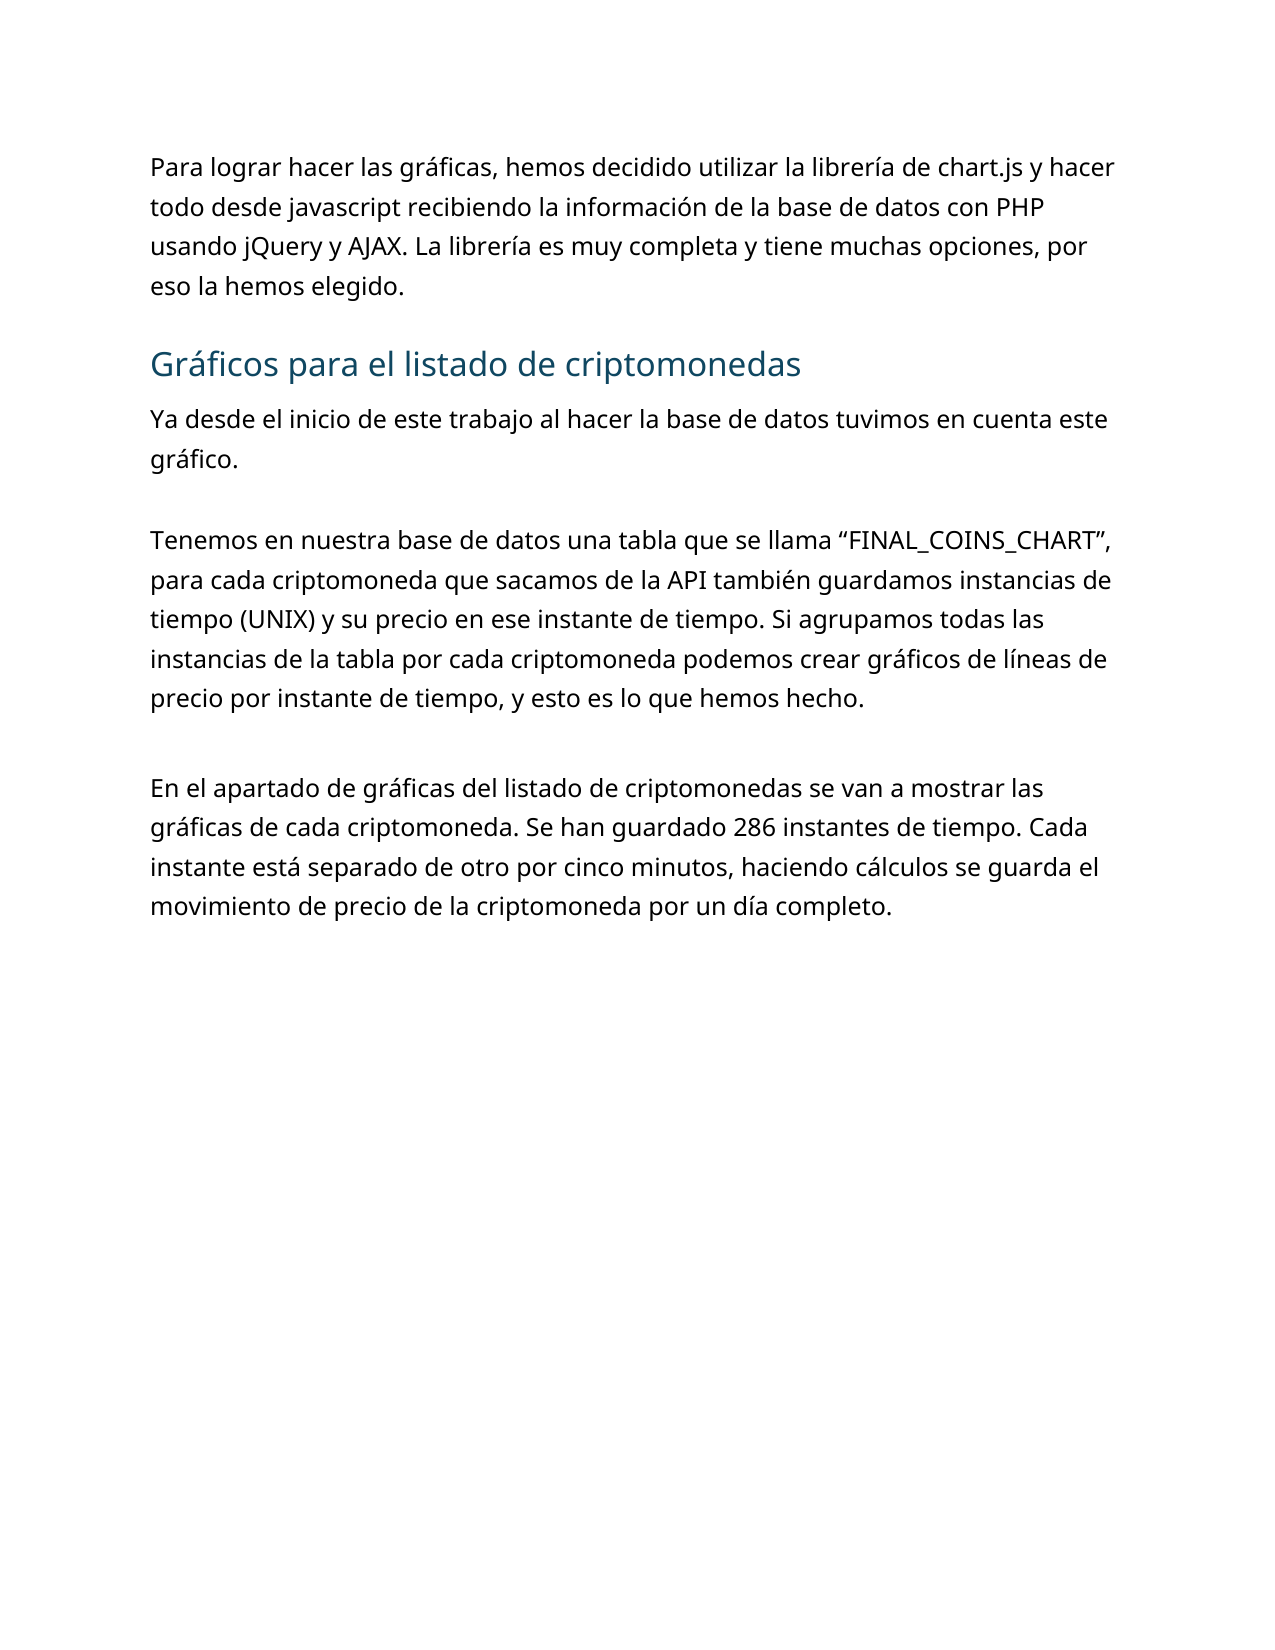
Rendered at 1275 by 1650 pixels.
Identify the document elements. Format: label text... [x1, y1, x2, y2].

text Ya desde el inicio de este trabajo al hacer la base de datos tuvimos en cuenta este gráfico. [150, 402, 1125, 476]
text En el apartado de gráficas del listado de criptomonedas se van a mostrar las gráficas de cada criptomoneda. Se han guardado 286 instantes de tiempo. Cada instante está separado de otro por cinco minutos, haciendo cálculos se guarda el movimiento de precio de la criptomoneda por un día completo. [150, 770, 1125, 923]
text Para lograr hacer las gráficas, hemos decidido utilizar la librería de chart.js y hacer todo desde javascript recibiendo la información de la base de datos con PHP usando jQuery y AJAX. La librería es muy completa y tiene muchas opciones, por eso la hemos elegido. [150, 150, 1125, 302]
subtitle Gráficos para el listado de criptomonedas [150, 341, 1125, 387]
text Tenemos en nuestra base de datos una tabla que se llama “FINAL_COINS_CHART”, para cada criptomoneda que sacamos de la API también guardamos instancias de tiempo (UNIX) y su precio en ese instante de tiempo. Si agrupamos todas las instancias de la tabla por cada criptomoneda podemos crear gráficos de líneas de precio por instante de tiempo, y esto es lo que hemos hecho. [150, 523, 1125, 715]
